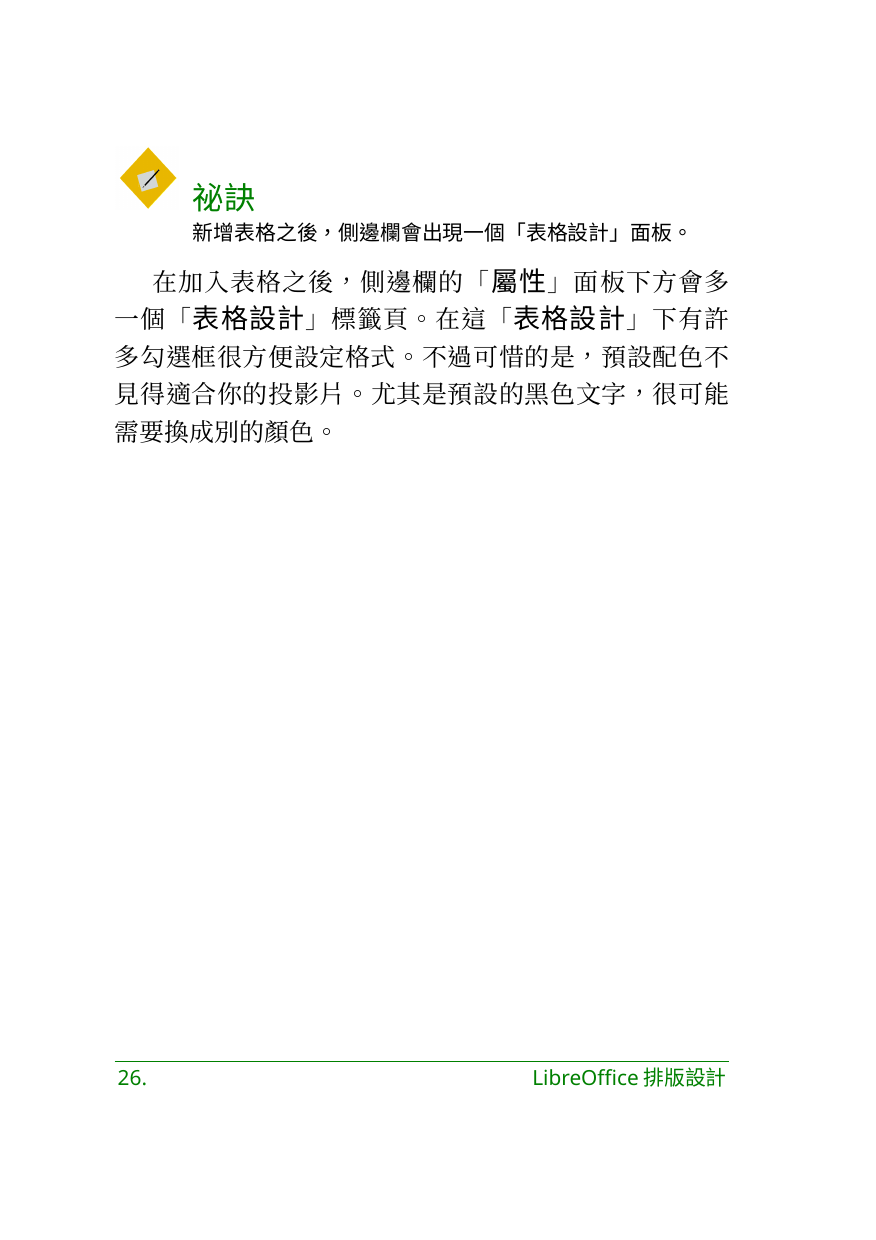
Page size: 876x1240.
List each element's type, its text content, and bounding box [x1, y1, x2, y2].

text 在加入表格之後，側邊欄的「屬性」面板下方會多一個「表格設計」標籤頁。在這「表格設計」下有許多勾選框很方便設定格式。不過可惜的是，預設配色不見得適合你的投影片。尤其是預設的黑色文字，很可能需要換成別的顏色。 [114, 261, 729, 448]
list 祕訣 [114, 146, 729, 218]
text 新增表格之後，側邊欄會出現一個「表格設計」面板。 [193, 218, 729, 245]
picture [115, 146, 179, 210]
